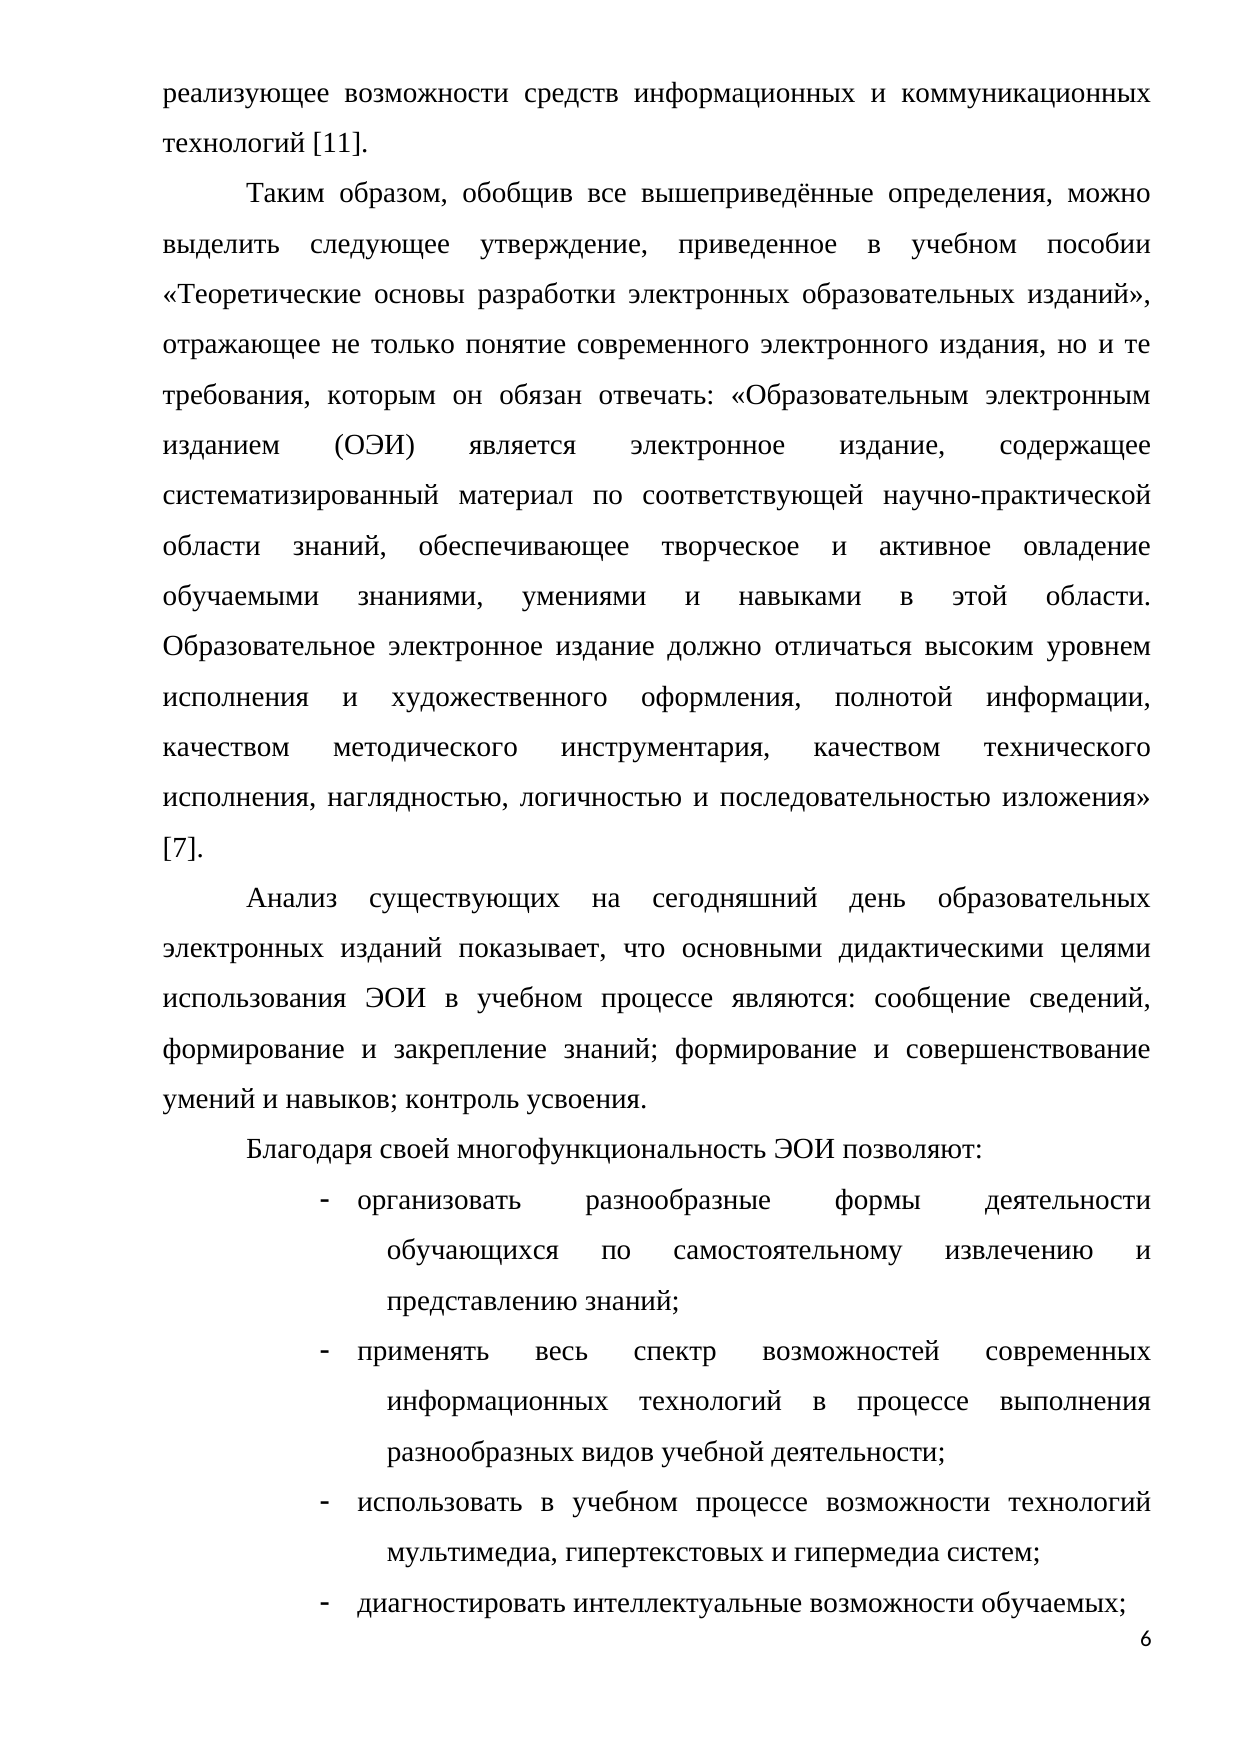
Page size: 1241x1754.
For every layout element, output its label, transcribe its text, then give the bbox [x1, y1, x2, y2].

text Анализ существующих на сегодняшний день образовательных электронных изданий показывает, что основными дидактическими целями использования ЭОИ в учебном процессе являются: сообщение сведений, формирование и закрепление знаний; формирование и совершенствование умений и навыков; контроль усвоения. [162, 880, 1152, 1115]
list использовать в учебном процессе возможности технологий мультимедиа, гипертекстовых и гипермедиа систем; [319, 1484, 1152, 1568]
list применять весь спектр возможностей современных информационных технологий в процессе выполнения разнообразных видов учебной деятельности; [319, 1333, 1152, 1467]
list диагностировать интеллектуальные возможности обучаемых; [319, 1585, 1152, 1618]
text Таким образом, обобщив все вышеприведённые определения, можно выделить следующее утверждение, приведенное в учебном пособии «Теоретические основы разработки электронных образовательных изданий», отражающее не только понятие современного электронного издания, но и те требования, которым он обязан отвечать: «Образовательным электронным изданием (ОЭИ) является электронное издание, содержащее систематизированный материал по соответствующей научно-практической области знаний, обеспечивающее творческое и активное овладение обучаемыми знаниями, умениями и навыками в этой области. Образовательное электронное издание должно отличаться высоким уровнем исполнения и художественного оформления, полнотой информации, качеством методического инструментария, качеством технического исполнения, наглядностью, логичностью и последовательностью изложения» [7]. [162, 176, 1152, 863]
text Благодаря своей многофункциональность ЭОИ позволяют: [162, 1132, 1152, 1165]
text реализующее возможности средств информационных и коммуникационных технологий [11]. [162, 75, 1152, 159]
list организовать разнообразные формы деятельности обучающихся по самостоятельному извлечению и представлению знаний; [319, 1182, 1152, 1316]
